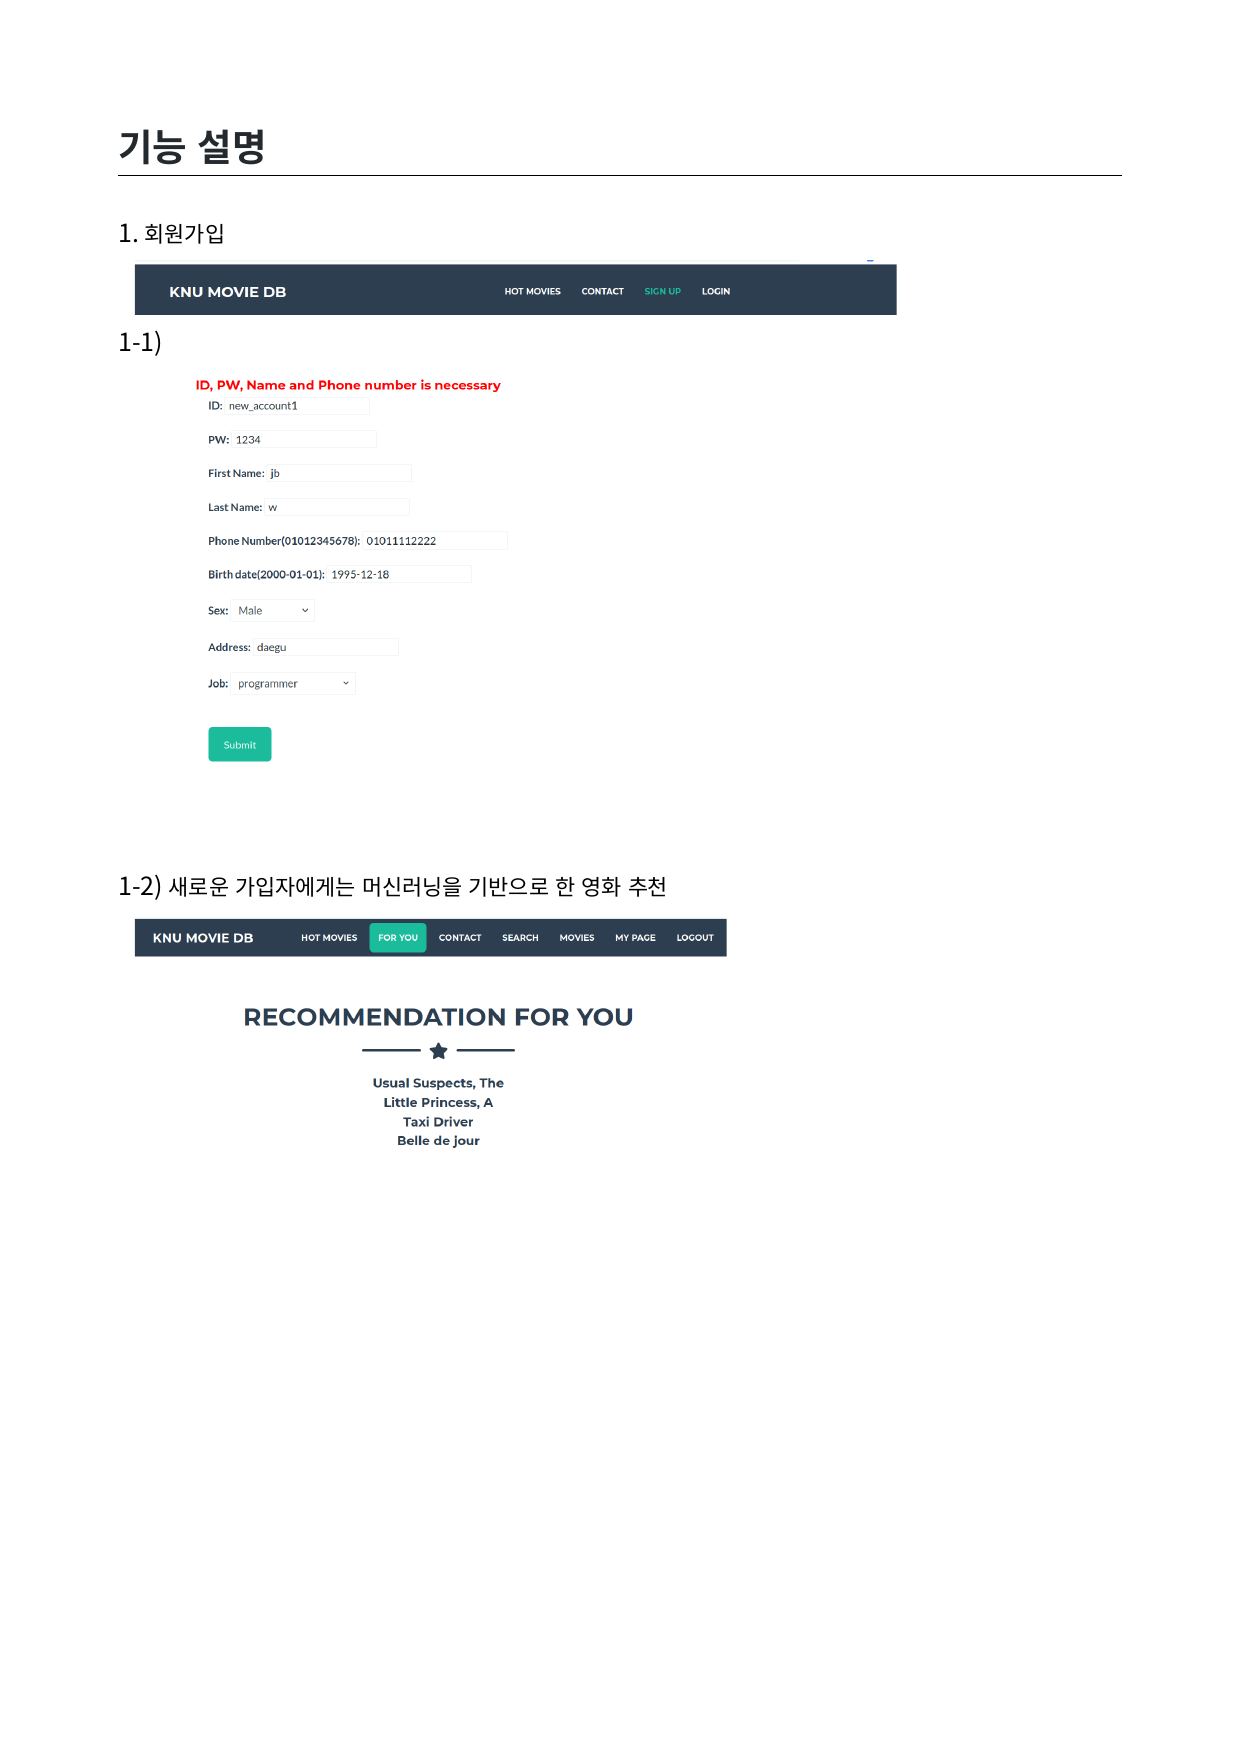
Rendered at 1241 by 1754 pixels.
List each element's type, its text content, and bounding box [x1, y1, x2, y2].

text 1. 회원가입 [118, 214, 1122, 250]
text 1-2) 새로운 가입자에게는 머신러닝을 기반으로 한 영화 추천 [118, 866, 1122, 903]
picture [134, 917, 727, 1202]
picture [134, 260, 897, 272]
text 1-1) [118, 323, 1122, 359]
picture [178, 360, 347, 771]
subtitle 기능 설명 [118, 118, 1122, 175]
